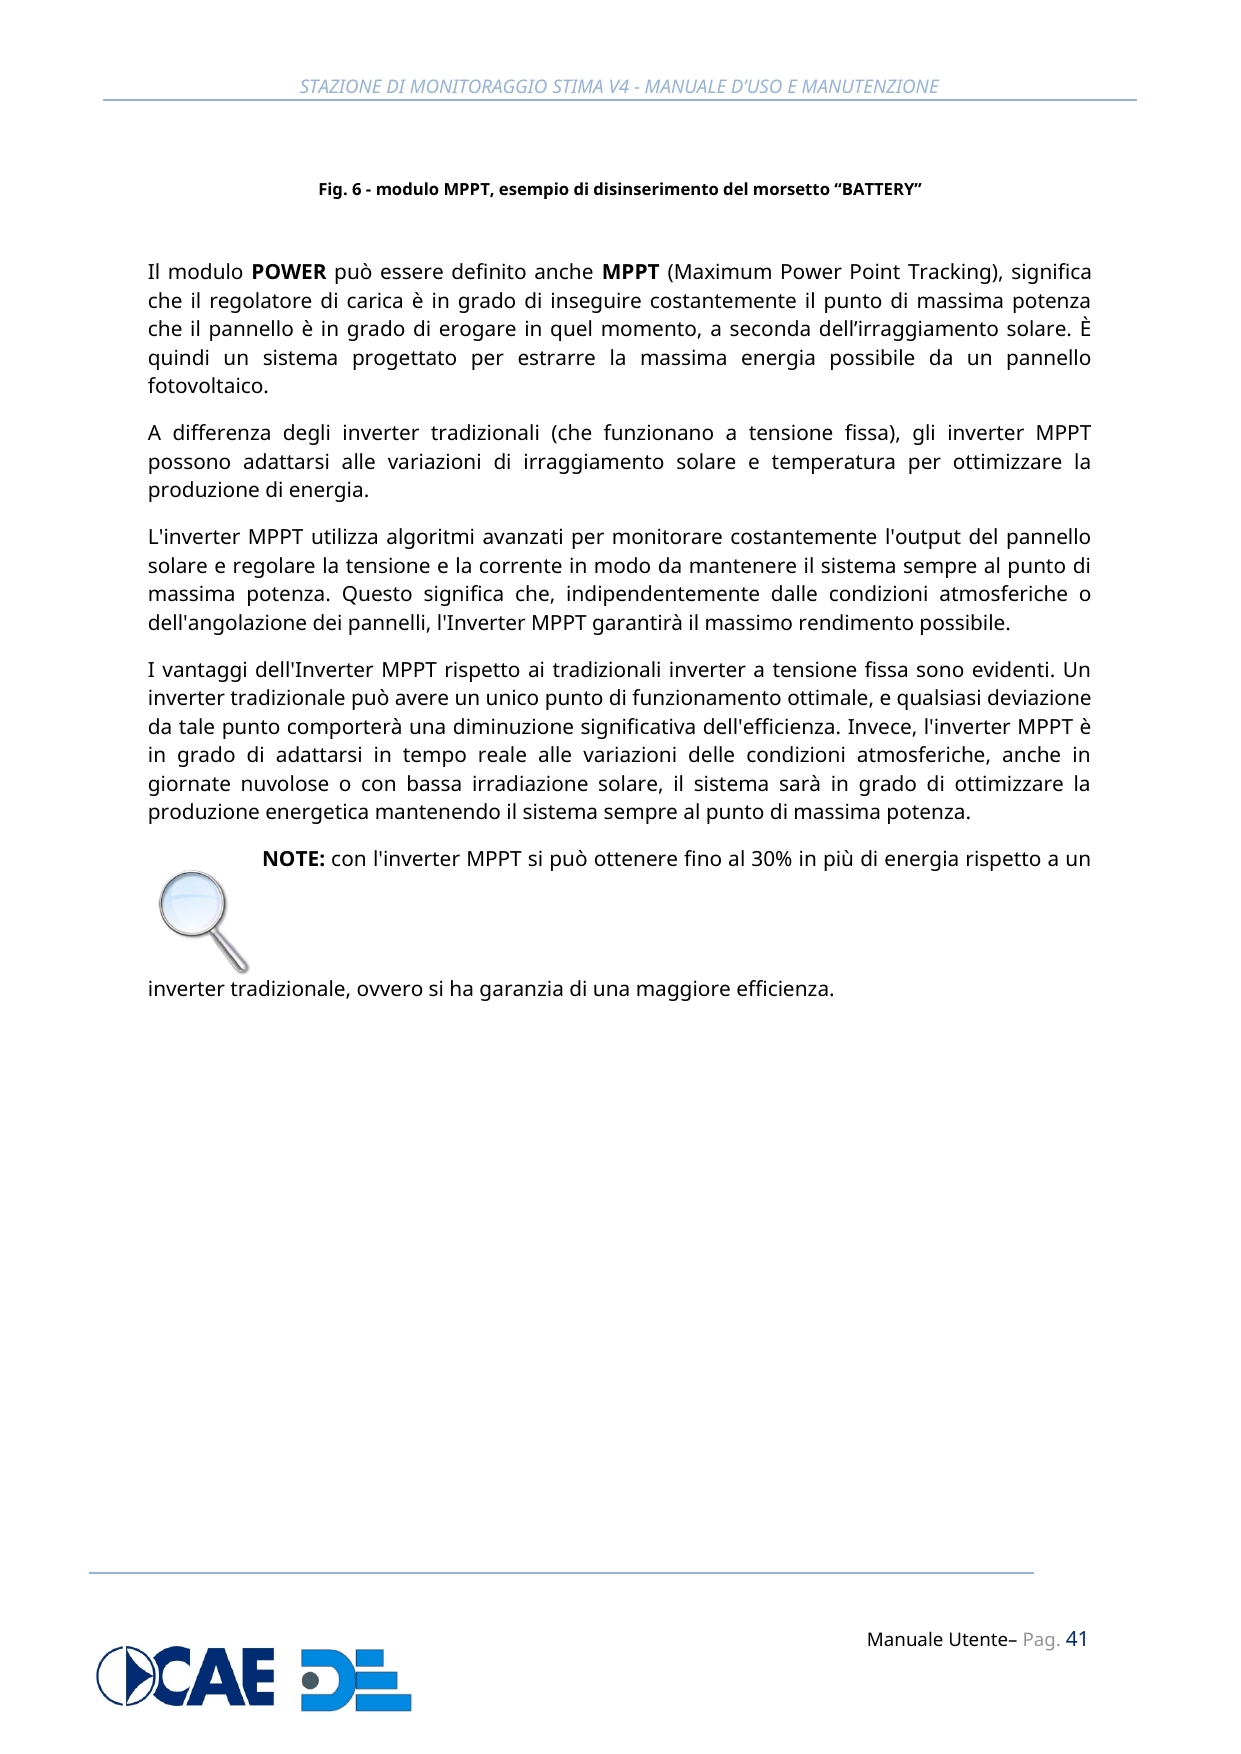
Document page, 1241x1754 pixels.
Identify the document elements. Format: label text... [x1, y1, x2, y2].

text L'inverter MPPT utilizza algoritmi avanzati per monitorare costantemente l'output del pannello solare e regolare la tensione e la corrente in modo da mantenere il sistema sempre al punto di massima potenza. Questo significa che, indipendentemente dalle condizioni atmosferiche o dell'angolazione dei pannelli, l'Inverter MPPT garantirà il massimo rendimento possibile. [148, 522, 1092, 636]
text NOTE: con l'inverter MPPT si può ottenere fino al 30% in più di energia rispetto a un inverter tradizionale, ovvero si ha garanzia di una maggiore efficienza. [148, 844, 1092, 1003]
text Fig. 6 - modulo MPPT, esempio di disinserimento del morsetto “BATTERY” [148, 177, 1092, 200]
text I vantaggi dell'Inverter MPPT rispetto ai tradizionali inverter a tensione fissa sono evidenti. Un inverter tradizionale può avere un unico punto di funzionamento ottimale, e qualsiasi deviazione da tale punto comporterà una diminuzione significativa dell'efficienza. Invece, l'inverter MPPT è in grado di adattarsi in tempo reale alle variazioni delle condizioni atmosferiche, anche in giornate nuvolose o con bassa irradiazione solare, il sistema sarà in grado di ottimizzare la produzione energetica mantenendo il sistema sempre al punto di massima potenza. [148, 655, 1092, 826]
text A differenza degli inverter tradizionali (che funzionano a tensione fissa), gli inverter MPPT possono adattarsi alle variazioni di irraggiamento solare e temperatura per ottimizzare la produzione di energia. [148, 418, 1092, 504]
text Il modulo POWER può essere definito anche MPPT (Maximum Power Point Tracking), significa che il regolatore di carica è in grado di inseguire costantemente il punto di massima potenza che il pannello è in grado di erogare in quel momento, a seconda dell’irraggiamento solare. È quindi un sistema progettato per estrarre la massima energia possibile da un pannello fotovoltaico. [148, 257, 1092, 400]
